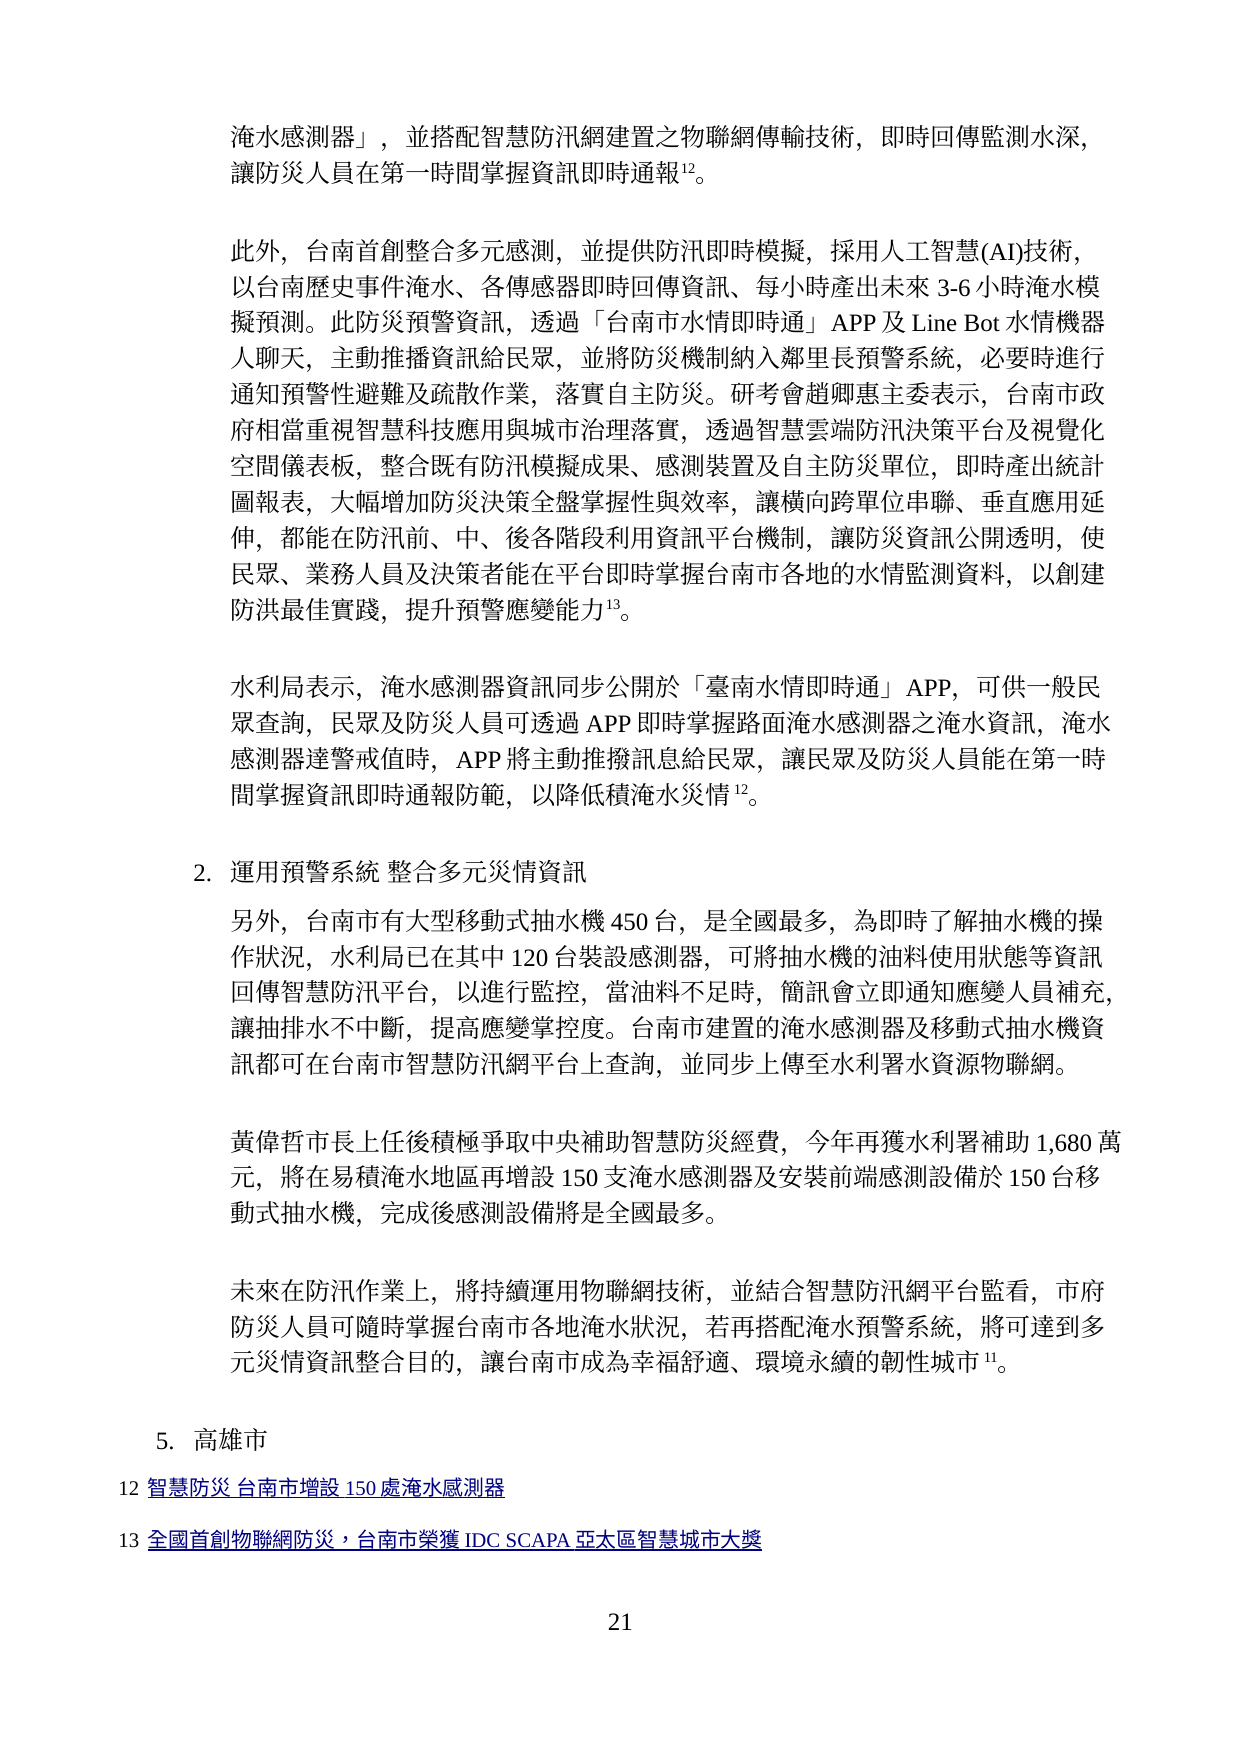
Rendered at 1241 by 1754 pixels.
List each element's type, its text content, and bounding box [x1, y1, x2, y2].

list 淹水感測器」，並搭配智慧防汛網建置之物聯網傳輸技術，即時回傳監測水深，讓防災人員在第一時間掌握資訊即時通報。 [193, 118, 1122, 219]
list 高雄市 [156, 1420, 1122, 1456]
list 此外，台南首創整合多元感測，並提供防汛即時模擬，採用人工智慧(AI)技術，以台南歷史事件淹水、各傳感器即時回傳資訊、每小時產出未來 3-6小時淹水模擬預測。此防災預警資訊，透過「台南市水情即時通」APP及Line Bot水情機器人聊天，主動推播資訊給民眾，並將防災機制納入鄰里長預警系統，必要時進行通知預警性避難及疏散作業，落實自主防災。研考會趙卿惠主委表示，台南市政府相當重視智慧科技應用與城市治理落實，透過智慧雲端防汛決策平台及視覺化空間儀表板，整合既有防汛模擬成果、感測裝置及自主防災單位，即時產出統計圖報表，大幅增加防災決策全盤掌握性與效率，讓橫向跨單位串聯、垂直應用延伸，都能在防汛前、中、後各階段利用資訊平台機制，讓防災資訊公開透明，使民眾、業務人員及決策者能在平台即時掌握台南市各地的水情監測資料，以創建防洪最佳實踐，提升預警應變能力。 [193, 231, 1122, 655]
list 運用預警系統 整合多元災情資訊 [193, 853, 1122, 889]
list 全國首創物聯網防災，台南市榮獲IDC SCAPA亞太區智慧城市大獎 [118, 1525, 1122, 1578]
list 未來在防汛作業上，將持續運用物聯網技術，並結合智慧防汛網平台監看，市府防災人員可隨時掌握台南市各地淹水狀況，若再搭配淹水預警系統，將可達到多元災情資訊整合目的，讓台南市成為幸福舒適、環境永續的韌性城市11。 [193, 1271, 1122, 1408]
list 另外，台南市有大型移動式抽水機450台，是全國最多，為即時了解抽水機的操作狀況，水利局已在其中120台裝設感測器，可將抽水機的油料使用狀態等資訊回傳智慧防汛平台，以進行監控，當油料不足時，簡訊會立即通知應變人員補充，讓抽排水不中斷，提高應變掌控度。台南市建置的淹水感測器及移動式抽水機資訊都可在台南市智慧防汛網平台上查詢，並同步上傳至水利署水資源物聯網。 [193, 901, 1122, 1110]
list 黃偉哲市長上任後積極爭取中央補助智慧防災經費，今年再獲水利署補助1,680萬元，將在易積淹水地區再增設150支淹水感測器及安裝前端感測設備於150台移動式抽水機，完成後感測設備將是全國最多。 [193, 1122, 1122, 1259]
list 智慧防災 台南市增設150處淹水感測器 [118, 1473, 1122, 1525]
list 水利局表示，淹水感測器資訊同步公開於「臺南水情即時通」APP，可供一般民眾查詢，民眾及防災人員可透過APP即時掌握路面淹水感測器之淹水資訊，淹水感測器達警戒值時，APP將主動推撥訊息給民眾，讓民眾及防災人員能在第一時間掌握資訊即時通報防範，以降低積淹水災情12。 [193, 668, 1122, 840]
